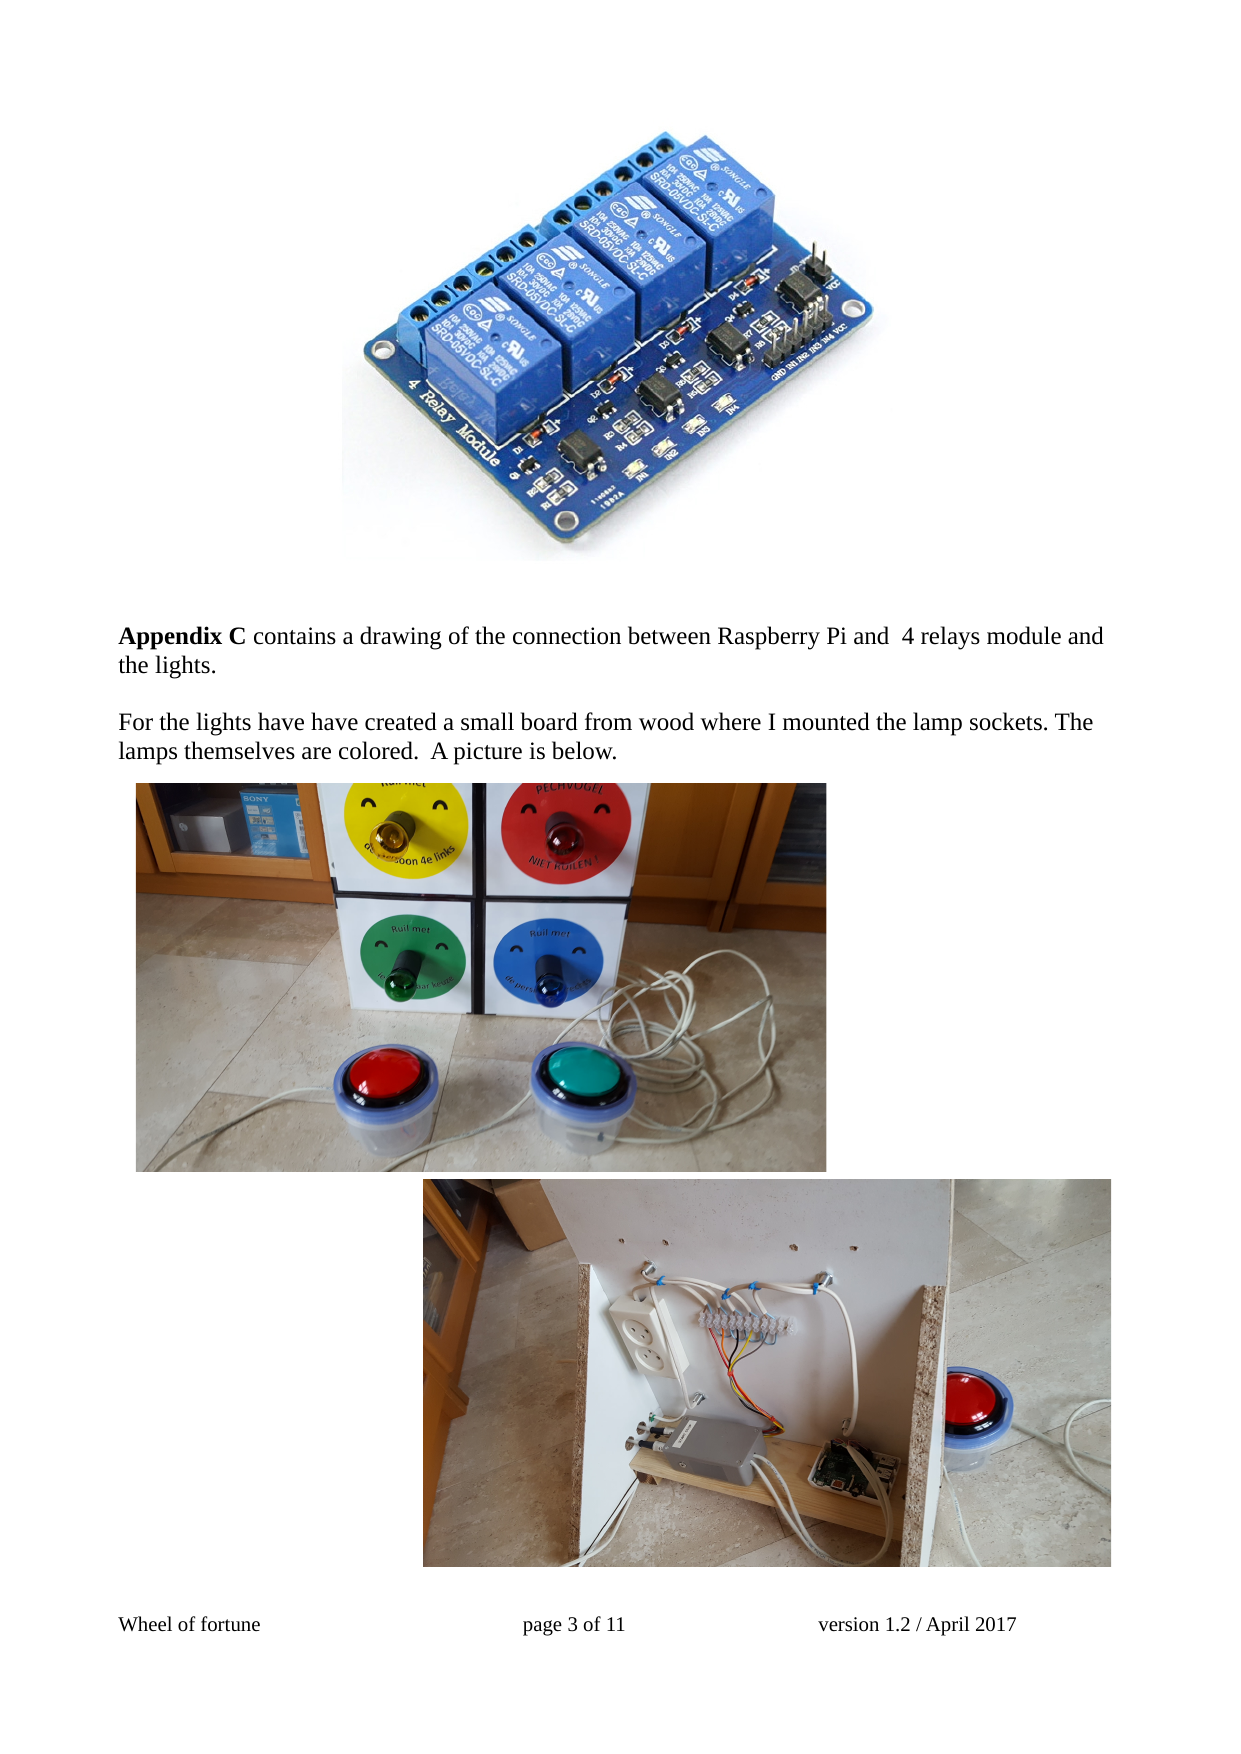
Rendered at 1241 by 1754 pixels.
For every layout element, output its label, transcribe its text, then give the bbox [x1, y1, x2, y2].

text Appendix C contains a drawing of the connection between Raspberry Pi and 4 relays module and the lights. [118, 621, 1122, 678]
text For the lights have have created a small board from wood where I mounted the lamp sockets. The lamps themselves are colored. A picture is below. [118, 707, 1122, 765]
picture [135, 783, 827, 1172]
picture [323, 118, 918, 564]
picture [423, 1179, 1112, 1567]
